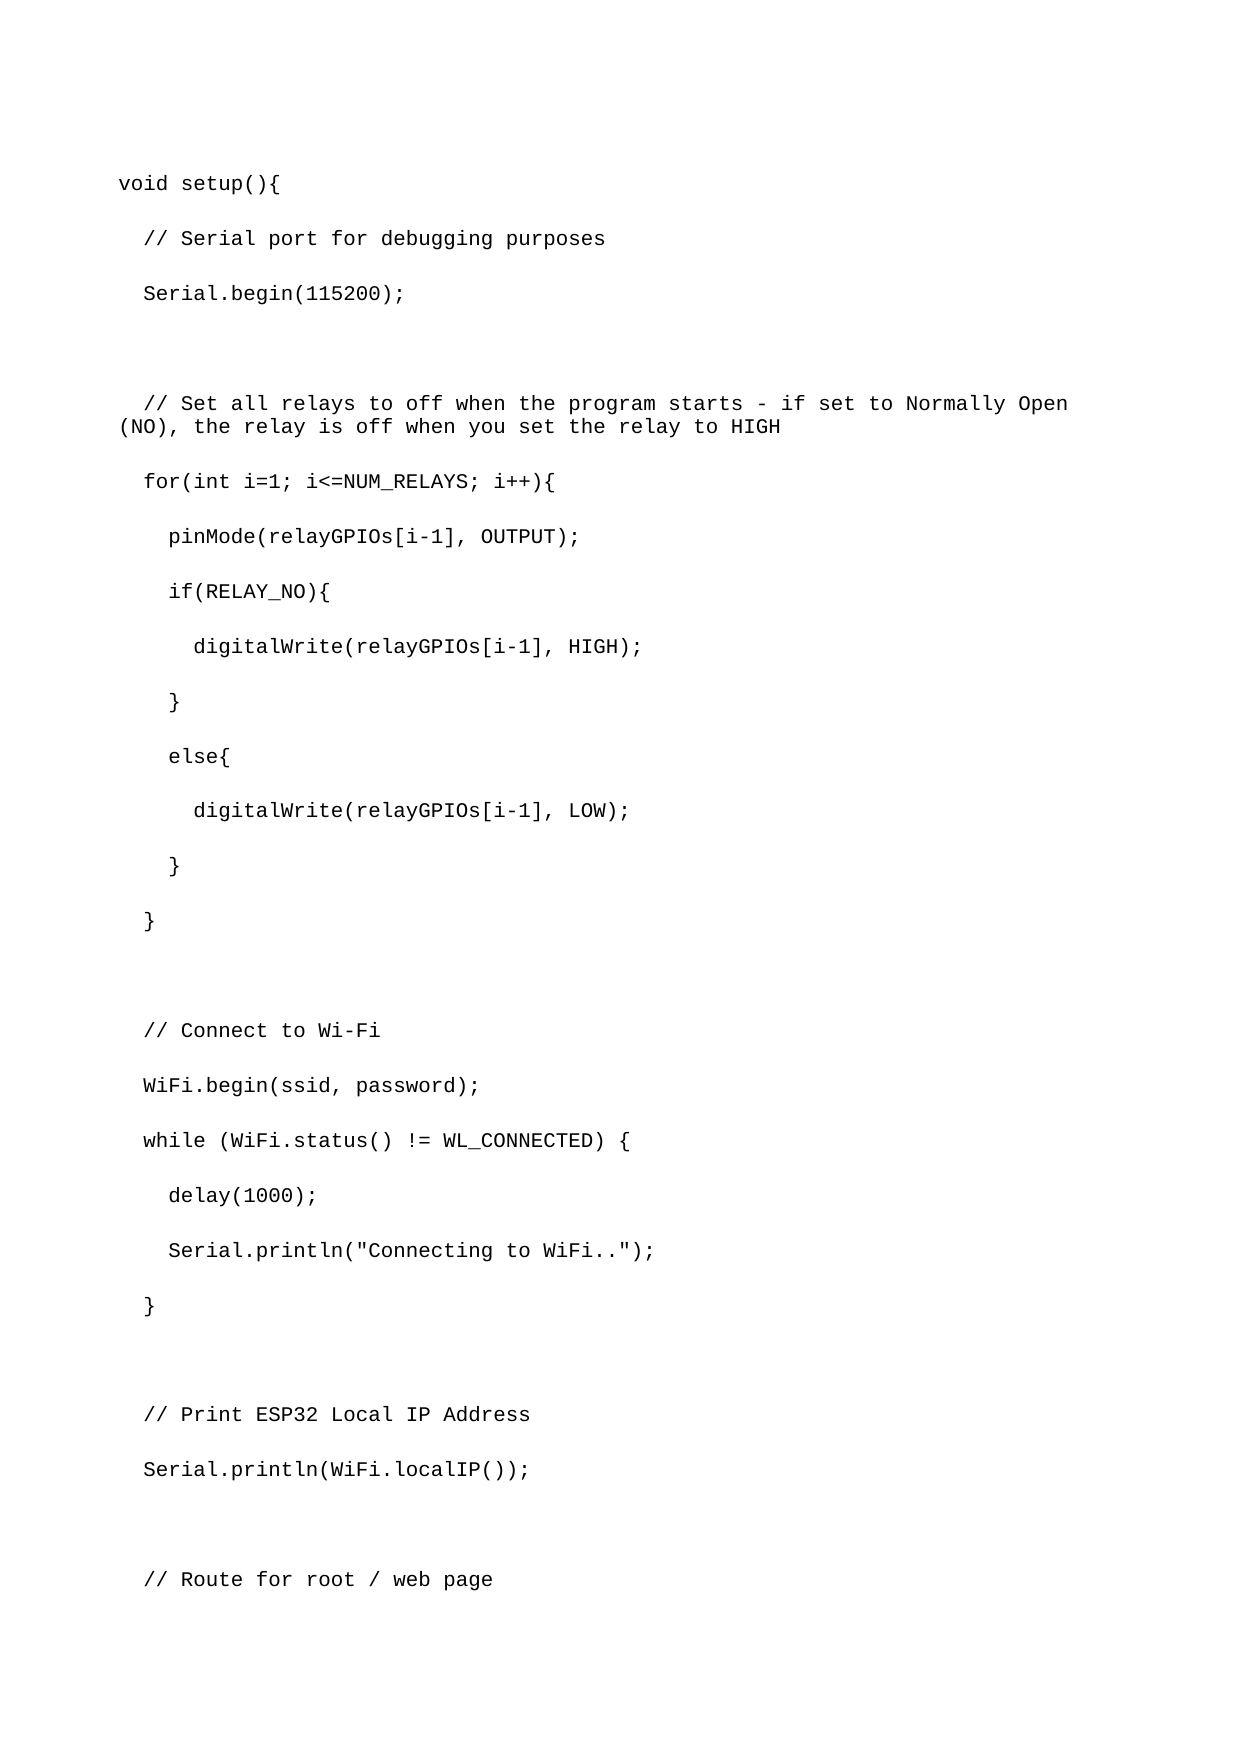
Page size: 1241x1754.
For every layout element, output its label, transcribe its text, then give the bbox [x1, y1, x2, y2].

text delay(1000); [118, 1185, 1122, 1208]
text else{ [118, 746, 1122, 769]
text digitalWrite(relayGPIOs[i-1], HIGH); [118, 636, 1122, 659]
text for(int i=1; i<=NUM_RELAYS; i++){ [118, 471, 1122, 495]
text digitalWrite(relayGPIOs[i-1], LOW); [118, 801, 1122, 824]
text } [118, 691, 1122, 714]
text } [118, 855, 1122, 879]
text if(RELAY_NO){ [118, 581, 1122, 604]
text } [118, 910, 1122, 934]
text pinMode(relayGPIOs[i-1], OUTPUT); [118, 526, 1122, 550]
text // Route for root / web page [118, 1569, 1122, 1593]
text // Set all relays to off when the program starts - if set to Normally Open (NO), the relay is off when you set the relay to HIGH [118, 393, 1122, 440]
text while (WiFi.status() != WL_CONNECTED) { [118, 1130, 1122, 1153]
text } [118, 1294, 1122, 1318]
text Serial.begin(115200); [118, 283, 1122, 306]
text // Print ESP32 Local IP Address [118, 1404, 1122, 1428]
text void setup(){ [118, 173, 1122, 197]
text WiFi.begin(ssid, password); [118, 1075, 1122, 1099]
text // Serial port for debugging purposes [118, 228, 1122, 252]
text Serial.println("Connecting to WiFi.."); [118, 1240, 1122, 1263]
text Serial.println(WiFi.localIP()); [118, 1459, 1122, 1483]
text // Connect to Wi-Fi [118, 1020, 1122, 1044]
